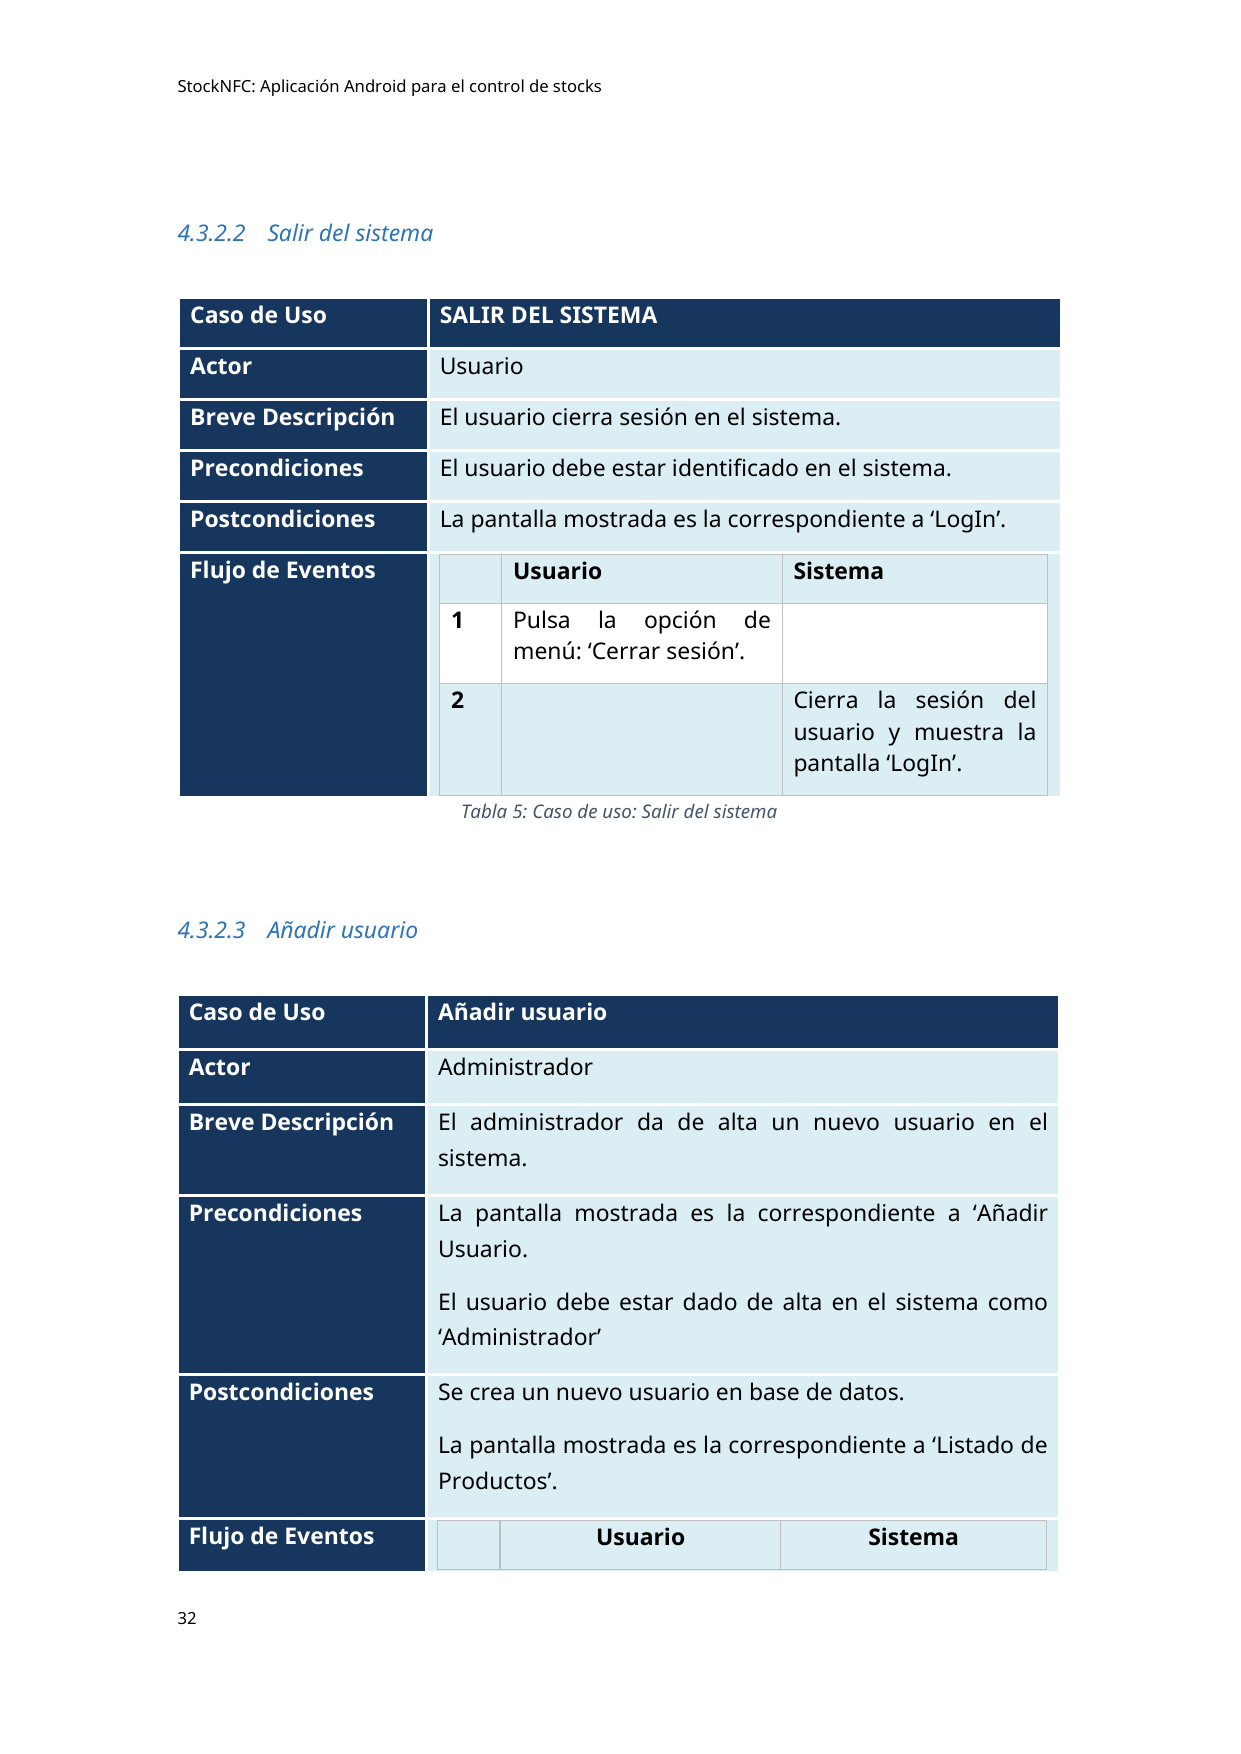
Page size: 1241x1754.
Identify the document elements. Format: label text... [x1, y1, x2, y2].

table_cell La pantalla mostrada es la correspondiente a ‘LogIn’. [430, 503, 1060, 551]
table_cell Breve Descripción [179, 1106, 425, 1194]
table_header Caso de Uso [180, 299, 427, 347]
table_cell [1048, 554, 1060, 796]
subtitle Añadir usuario [177, 914, 1063, 945]
table_header Caso de Uso [179, 996, 425, 1048]
table_cell Se crea un nuevo usuario en base de datos. La pantalla mostrada es la correspondiente a ‘Listado de Productos’. [428, 1376, 1058, 1517]
table_cell Flujo de Eventos [179, 1520, 425, 1571]
table_cell Breve Descripción [180, 401, 427, 449]
table_header Sistema [783, 555, 1047, 603]
table_cell Postcondiciones [179, 1376, 425, 1517]
text Tabla 5: Caso de uso: Salir del sistema [177, 799, 1063, 824]
table_cell El usuario cierra sesión en el sistema. [430, 401, 1060, 449]
table_header [440, 555, 501, 603]
table_cell 1 [440, 604, 501, 683]
table_cell 2 [440, 684, 501, 794]
table_cell Precondiciones [179, 1197, 425, 1373]
table_cell Administrador [428, 1051, 1058, 1103]
table_cell El usuario debe estar identificado en el sistema. [430, 452, 1060, 500]
table_cell El administrador da de alta un nuevo usuario en el sistema. [428, 1106, 1058, 1194]
table_cell Cierra la sesión del usuario y muestra la pantalla ‘LogIn’. [783, 684, 1047, 794]
table_header [438, 1521, 499, 1569]
table_cell Flujo de Eventos [180, 554, 427, 796]
table_header Sistema [781, 1521, 1046, 1569]
table_cell [430, 554, 439, 796]
subtitle Salir del sistema [177, 216, 1063, 248]
table_cell Postcondiciones [180, 503, 427, 551]
table_cell [502, 684, 782, 794]
table_cell Pulsa la opción de menú: ‘Cerrar sesión’. [502, 604, 782, 683]
table_cell Usuario [430, 350, 1060, 398]
table_header SALIR DEL SISTEMA [430, 299, 1060, 347]
table_cell [783, 604, 1047, 683]
table_cell Actor [179, 1051, 425, 1103]
table_cell Precondiciones [180, 452, 427, 500]
table_header Añadir usuario [428, 996, 1058, 1048]
table_header Usuario [501, 1521, 780, 1569]
table_cell [428, 1520, 1058, 1571]
table_cell La pantalla mostrada es la correspondiente a ‘Añadir Usuario. El usuario debe estar dado de alta en el sistema como ‘Administrador’ [428, 1197, 1058, 1373]
table_header Usuario [502, 555, 782, 603]
table_cell Actor [180, 350, 427, 398]
